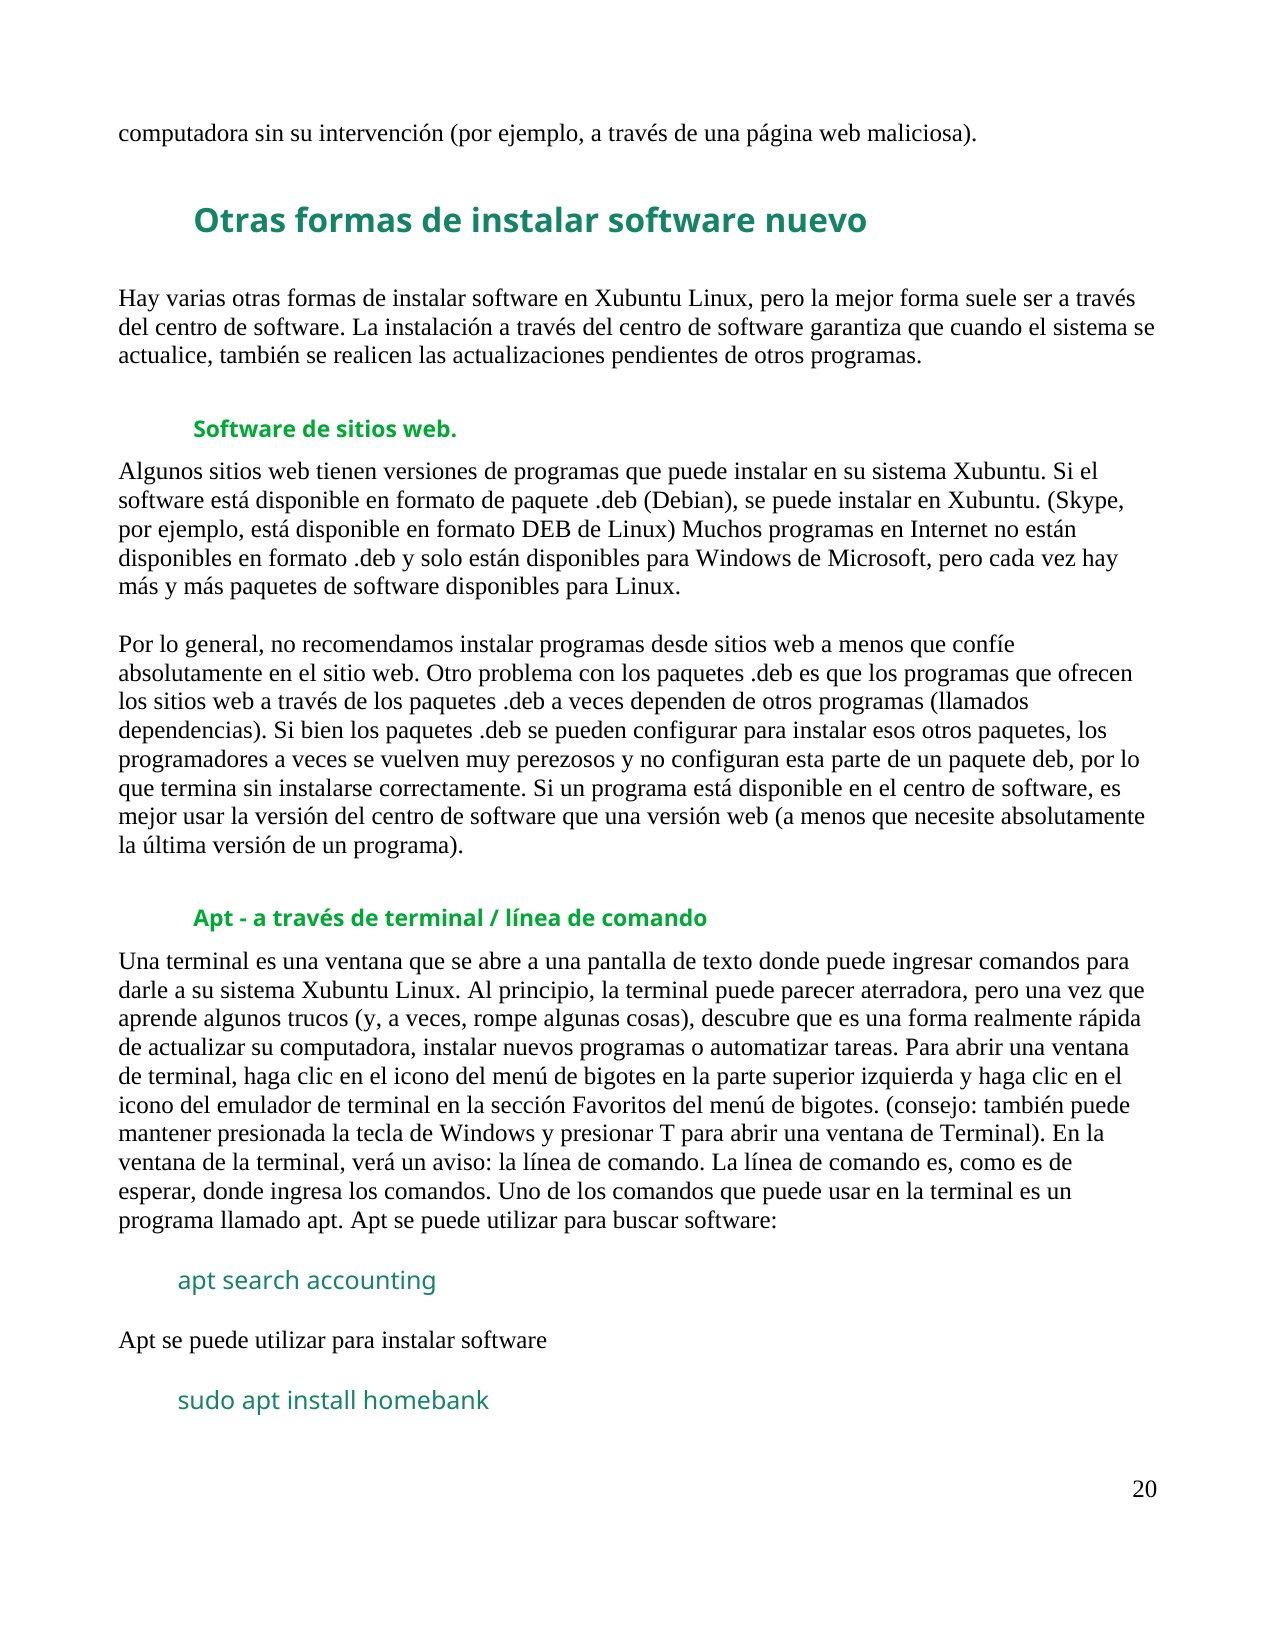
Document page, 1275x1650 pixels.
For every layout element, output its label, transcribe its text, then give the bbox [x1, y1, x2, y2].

text Por lo general, no recomendamos instalar programas desde sitios web a menos que confíe absolutamente en el sitio web. Otro problema con los paquetes .deb es que los programas que ofrecen los sitios web a través de los paquetes .deb a veces dependen de otros programas (llamados dependencias). Si bien los paquetes .deb se pueden configurar para instalar esos otros paquetes, los programadores a veces se vuelven muy perezosos y no configuran esta parte de un paquete deb, por lo que termina sin instalarse correctamente. Si un programa está disponible en el centro de software, es mejor usar la versión del centro de software que una versión web (a menos que necesite absolutamente la última versión de un programa). [118, 629, 1157, 859]
text apt search accounting [177, 1262, 1157, 1296]
text computadora sin su intervención (por ejemplo, a través de una página web maliciosa). [118, 118, 1157, 147]
subtitle Otras formas de instalar software nuevo [118, 196, 1157, 242]
text Apt se puede utilizar para instalar software [118, 1325, 1157, 1354]
text sudo apt install homebank [177, 1383, 1157, 1417]
text Algunos sitios web tienen versiones de programas que puede instalar en su sistema Xubuntu. Si el software está disponible en formato de paquete .deb (Debian), se puede instalar en Xubuntu. (Skype, por ejemplo, está disponible en formato DEB de Linux) Muchos programas en Internet no están disponibles en formato .deb y solo están disponibles para Windows de Microsoft, pero cada vez hay más y más paquetes de software disponibles para Linux. [118, 456, 1157, 600]
text Hay varias otras formas de instalar software en Xubuntu Linux, pero la mejor forma suele ser a través del centro de software. La instalación a través del centro de software garantiza que cuando el sistema se actualice, también se realicen las actualizaciones pendientes de otros programas. [118, 283, 1157, 369]
subtitle Apt - a través de terminal / línea de comando [118, 902, 1157, 933]
subtitle Software de sitios web. [118, 413, 1157, 444]
text Una terminal es una ventana que se abre a una pantalla de texto donde puede ingresar comandos para darle a su sistema Xubuntu Linux. Al principio, la terminal puede parecer aterradora, pero una vez que aprende algunos trucos (y, a veces, rompe algunas cosas), descubre que es una forma realmente rápida de actualizar su computadora, instalar nuevos programas o automatizar tareas. Para abrir una ventana de terminal, haga clic en el icono del menú de bigotes en la parte superior izquierda y haga clic en el icono del emulador de terminal en la sección Favoritos del menú de bigotes. (consejo: también puede mantener presionada la tecla de Windows y presionar T para abrir una ventana de Terminal). En la ventana de la terminal, verá un aviso: la línea de comando. La línea de comando es, como es de esperar, donde ingresa los comandos. Uno de los comandos que puede usar en la terminal es un programa llamado apt. Apt se puede utilizar para buscar software: [118, 946, 1157, 1233]
